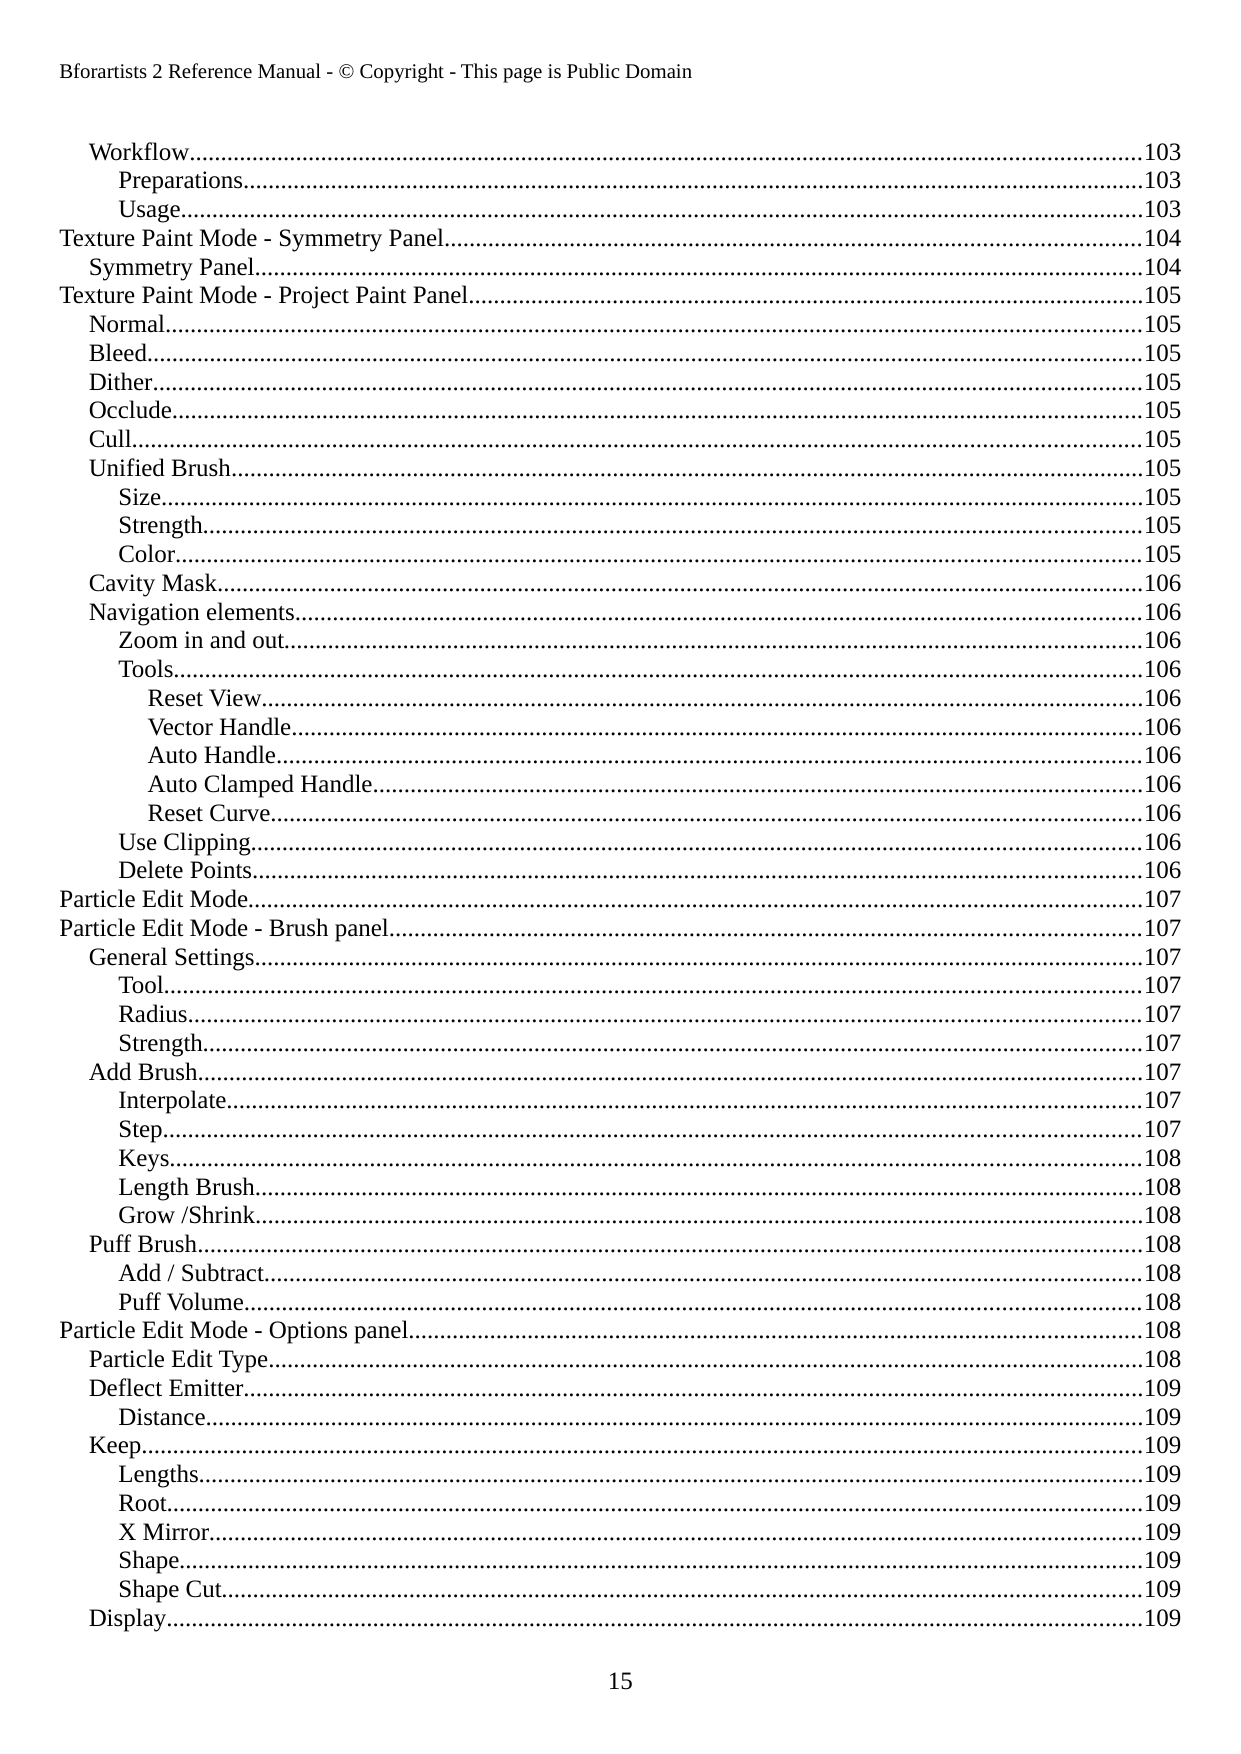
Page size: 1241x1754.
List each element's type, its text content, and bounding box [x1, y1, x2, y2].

text Reset View 106 [147, 683, 1181, 712]
text Auto Handle 106 [147, 740, 1181, 769]
text Navigation elements 106 [88, 597, 1181, 625]
text Auto Clamped Handle 106 [147, 769, 1181, 798]
text Texture Paint Mode - Symmetry Panel 104 [59, 223, 1181, 252]
text Keys 108 [118, 1143, 1181, 1172]
text Dither 105 [88, 367, 1181, 395]
text Usage 103 [118, 194, 1181, 223]
text Symmetry Panel 104 [88, 252, 1181, 280]
text Display 109 [88, 1603, 1181, 1632]
text Add / Subtract 108 [118, 1258, 1181, 1287]
text Cavity Mask 106 [88, 568, 1181, 597]
text X Mirror 109 [118, 1517, 1181, 1545]
text Color 105 [118, 539, 1181, 568]
text Interpolate 107 [118, 1085, 1181, 1114]
text Distance 109 [118, 1402, 1181, 1430]
text Puff Volume 108 [118, 1287, 1181, 1315]
text Shape Cut 109 [118, 1574, 1181, 1603]
text Grow /Shrink 108 [118, 1200, 1181, 1229]
text Length Brush 108 [118, 1172, 1181, 1200]
text Occlude 105 [88, 395, 1181, 424]
text Cull 105 [88, 424, 1181, 453]
text Puff Brush 108 [88, 1229, 1181, 1258]
text Keep 109 [88, 1430, 1181, 1459]
text Particle Edit Mode - Brush panel 107 [59, 913, 1181, 942]
text Bleed 105 [88, 338, 1181, 367]
text Add Brush 107 [88, 1057, 1181, 1085]
text Particle Edit Type 108 [88, 1344, 1181, 1373]
text Vector Handle 106 [147, 712, 1181, 740]
text Shape 109 [118, 1545, 1181, 1574]
text Strength 107 [118, 1028, 1181, 1057]
text Preparations 103 [118, 165, 1181, 194]
text Reset Curve 106 [147, 798, 1181, 827]
text General Settings 107 [88, 942, 1181, 970]
text Zoom in and out 106 [118, 625, 1181, 654]
text Strength 105 [118, 510, 1181, 539]
text Delete Points 106 [118, 855, 1181, 884]
text Texture Paint Mode - Project Paint Panel 105 [59, 280, 1181, 309]
text Normal 105 [88, 309, 1181, 338]
text Workflow 103 [88, 137, 1181, 165]
text Use Clipping 106 [118, 827, 1181, 855]
text Tools 106 [118, 654, 1181, 683]
text Step 107 [118, 1114, 1181, 1143]
text Tool 107 [118, 970, 1181, 999]
text Unified Brush 105 [88, 453, 1181, 482]
text Root 109 [118, 1488, 1181, 1517]
text Deflect Emitter 109 [88, 1373, 1181, 1402]
text Size 105 [118, 482, 1181, 510]
text Particle Edit Mode 107 [59, 884, 1181, 913]
text Lengths 109 [118, 1459, 1181, 1488]
text Particle Edit Mode - Options panel 108 [59, 1315, 1181, 1344]
text Radius 107 [118, 999, 1181, 1028]
